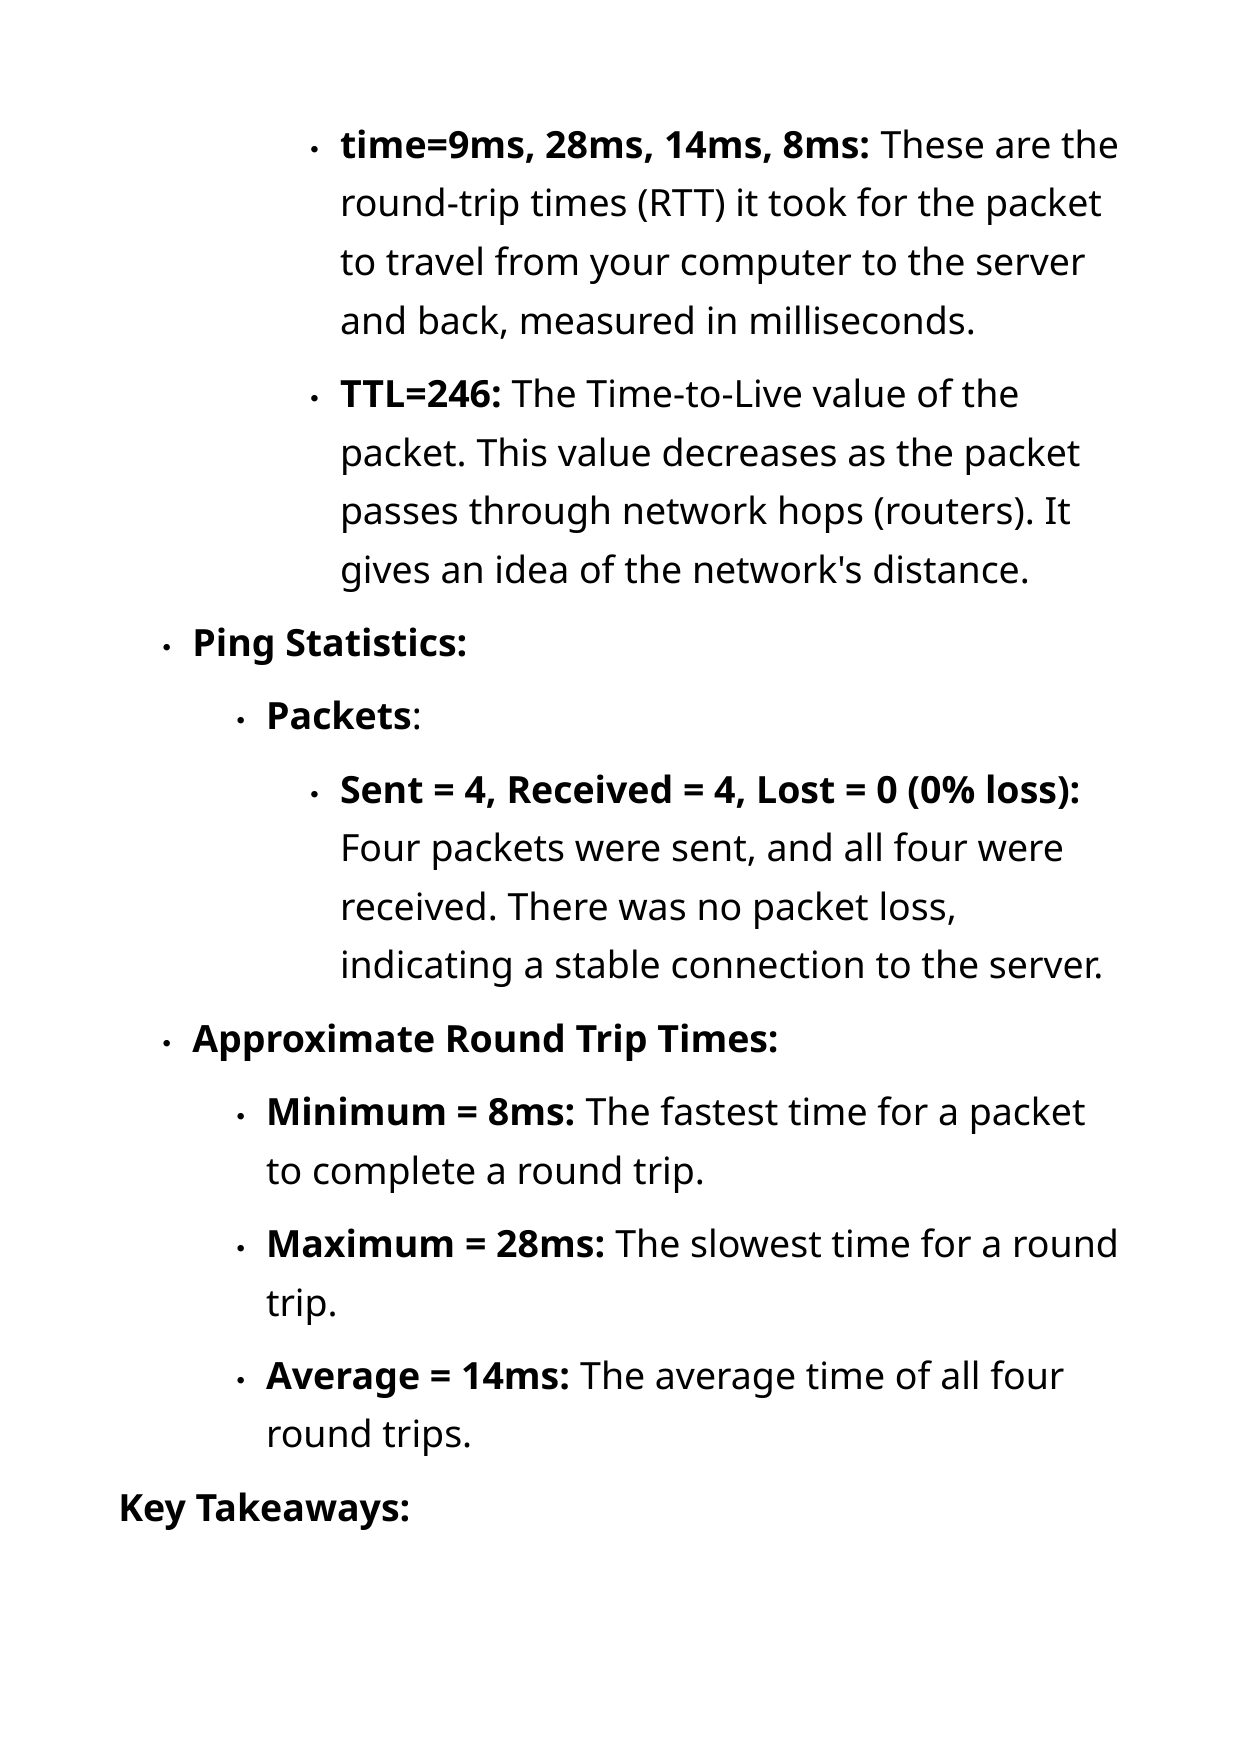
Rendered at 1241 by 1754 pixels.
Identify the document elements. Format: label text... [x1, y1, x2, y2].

list Approximate Round Trip Times: [162, 1012, 1122, 1063]
list TTL=246: The Time-to-Live value of the packet. This value decreases as the packet passes through network hops (routers). It gives an idea of the network's distance. [310, 367, 1122, 594]
list Maximum = 28ms: The slowest time for a round trip. [236, 1217, 1122, 1327]
list Packets: [236, 690, 1122, 741]
list time=9ms, 28ms, 14ms, 8ms: These are the round-trip times (RTT) it took for the packet to travel from your computer to the server and back, measured in milliseconds. [310, 118, 1122, 345]
list Ping Statistics: [162, 616, 1122, 667]
text Key Takeaways: [118, 1481, 1122, 1532]
list Sent = 4, Received = 4, Lost = 0 (0% loss): Four packets were sent, and all four were received. There was no packet loss, indicating a stable connection to the server. [310, 763, 1122, 990]
list Minimum = 8ms: The fastest time for a packet to complete a round trip. [236, 1085, 1122, 1195]
list Average = 14ms: The average time of all four round trips. [236, 1349, 1122, 1459]
